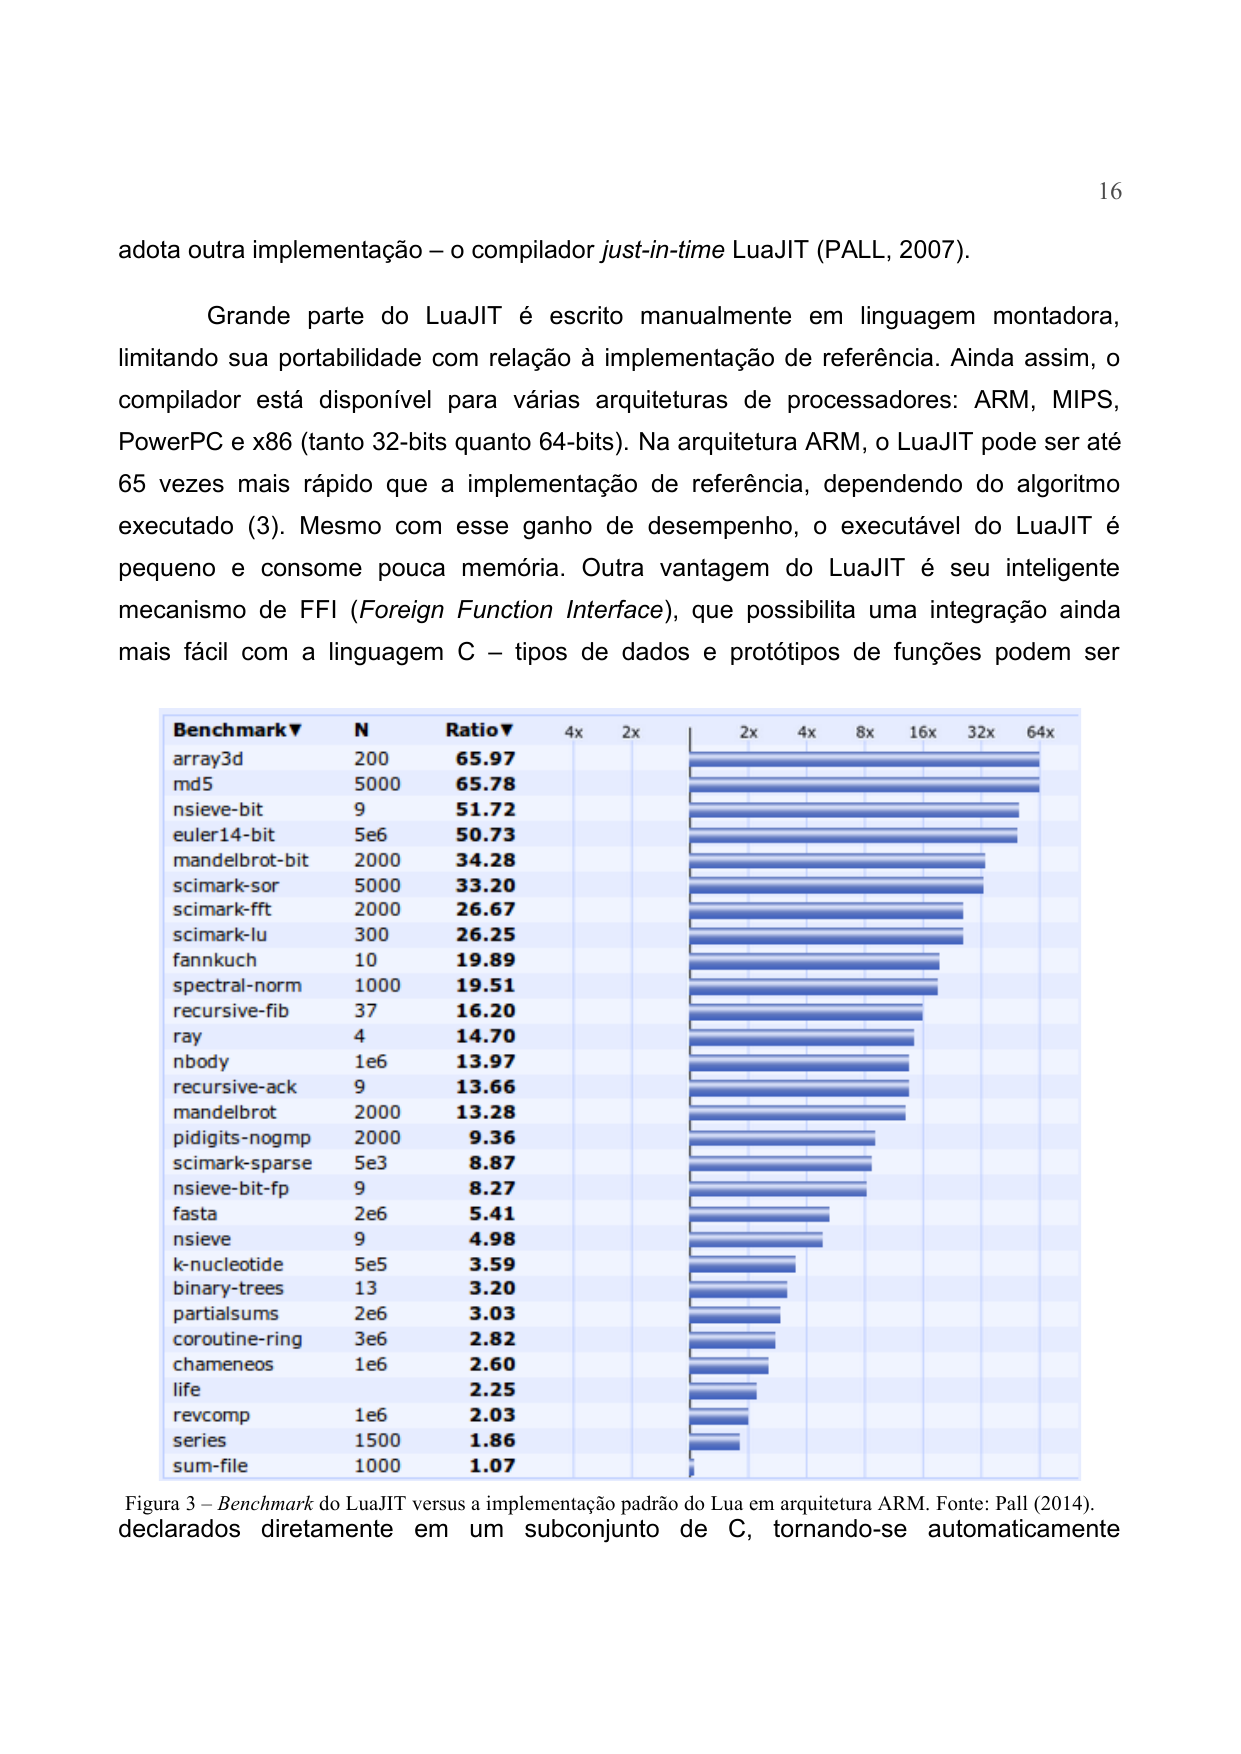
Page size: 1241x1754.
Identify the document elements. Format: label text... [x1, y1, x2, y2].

picture [158, 708, 1082, 1481]
text adota outra implementação – o compilador just-in-time LuaJIT (PALL, 2007). [118, 236, 1122, 264]
text Grande parte do LuaJIT é escrito manualmente em linguagem montadora, limitando sua portabilidade com relação à implementação de referência. Ainda assim, o compilador está disponível para várias arquiteturas de processadores: ARM, MIPS, PowerPC e x86 (tanto 32-bits quanto 64-bits). Na arquitetura ARM, o LuaJIT pode ser até 65 vezes mais rápido que a implementação de referência, dependendo do algoritmo executado (Figura 3). Mesmo com esse ganho de desempenho, o executável do LuaJIT é pequeno e consome pouca memória. Outra vantagem do LuaJIT é seu inteligente mecanismo de FFI (Foreign Function Interface), que possibilita uma integração ainda mais fácil com a linguagem C – tipos de dados e protótipos de funções podem ser declarados diretamente em um subconjunto de C, tornando-se automaticamente acessíveis pelo código Lua. [118, 302, 1122, 1543]
text Figura 3 – Benchmark do LuaJIT versus a implementação padrão do Lua em arquitetura ARM. Fonte: Pall (2014). [125, 697, 1115, 1515]
